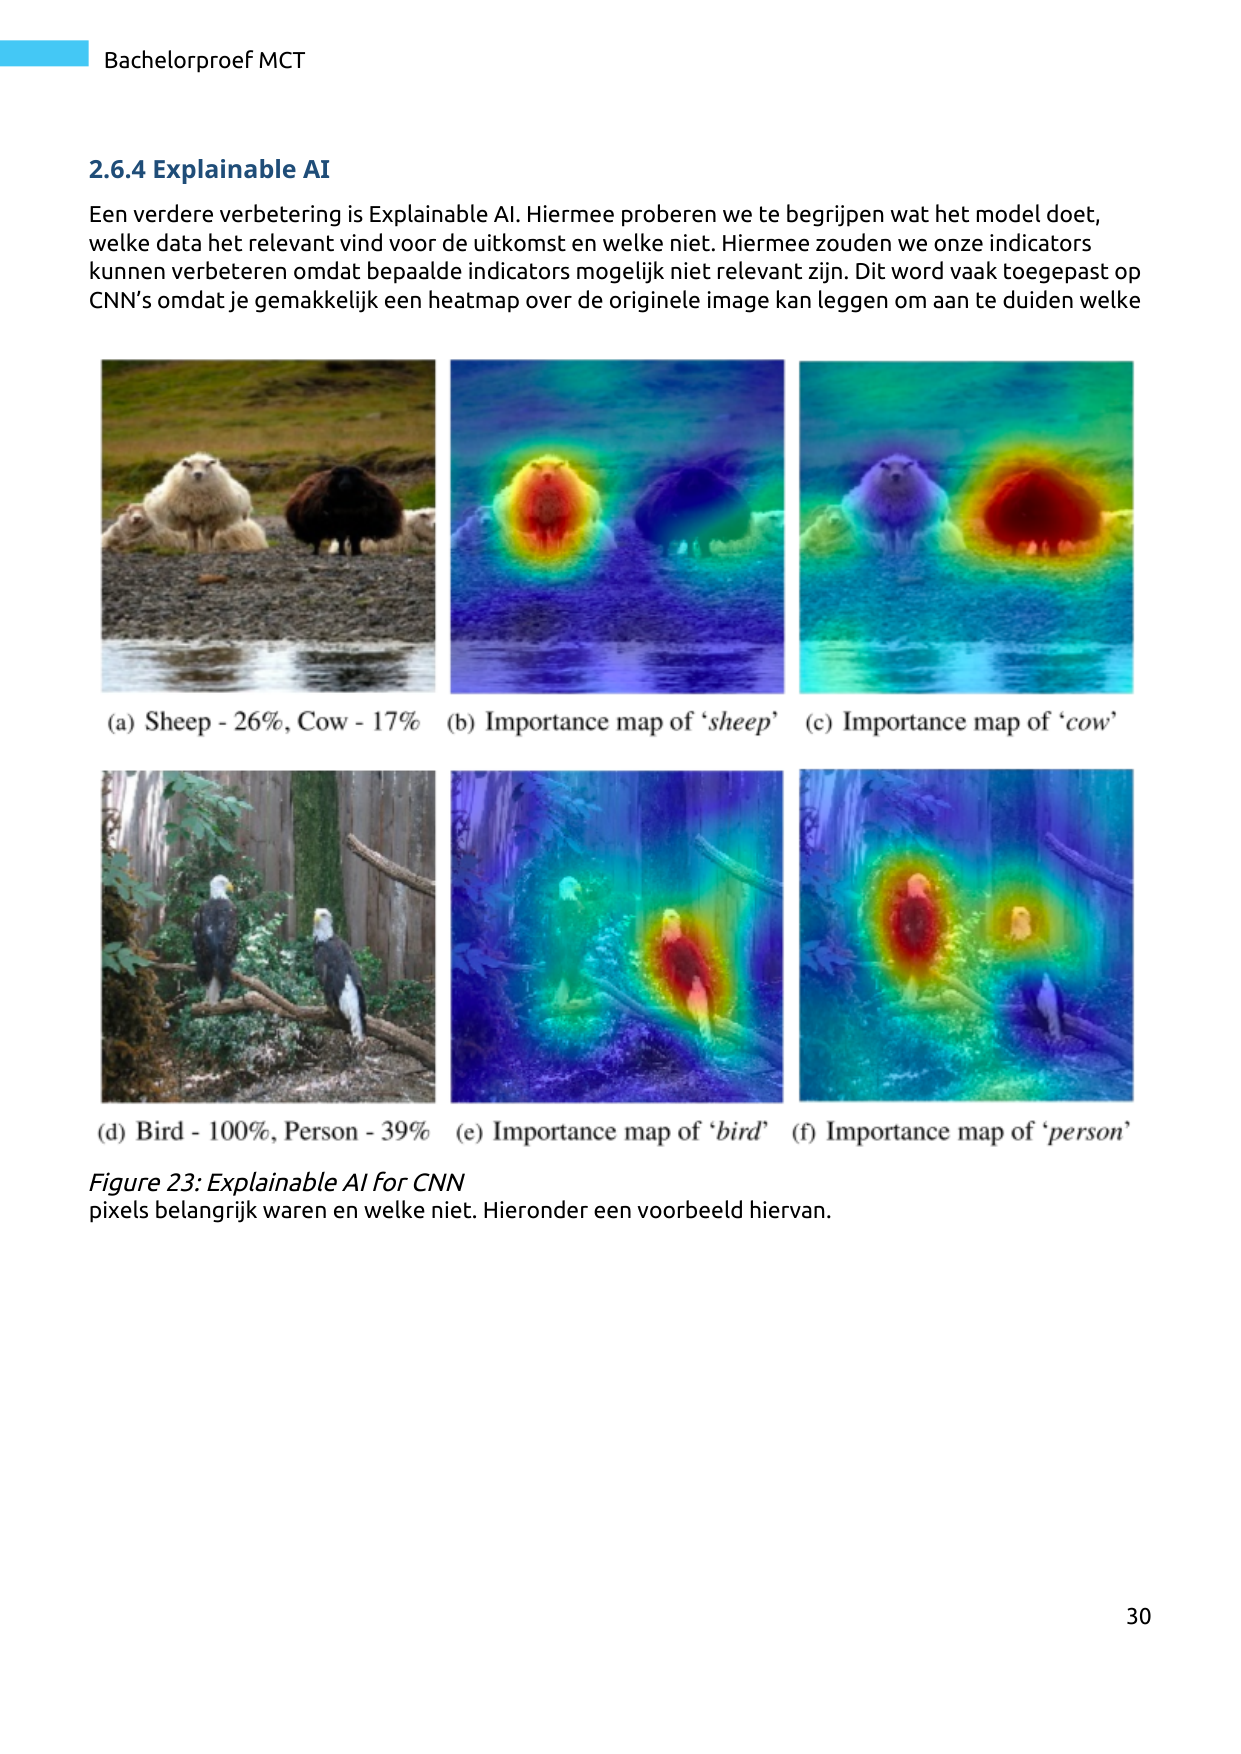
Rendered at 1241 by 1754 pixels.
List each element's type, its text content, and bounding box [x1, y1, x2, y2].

text Een verdere verbetering is Explainable AI. Hiermee proberen we te begrijpen wat het model doet, welke data het relevant vind voor de uitkomst en welke niet. Hiermee zouden we onze indicators kunnen verbeteren omdat bepaalde indicators mogelijk niet relevant zijn. Dit word vaak toegepast op CNN’s omdat je gemakkelijk een heatmap over de originele image kan leggen om aan te duiden welke pixels belangrijk waren en welke niet. Hieronder een voorbeeld hiervan. [87, 201, 1152, 1251]
picture [87, 352, 1150, 1153]
text Figure 23: Explainable AI for CNN [87, 1153, 1150, 1196]
subtitle 2.6.4 Explainable AI [89, 152, 1152, 186]
